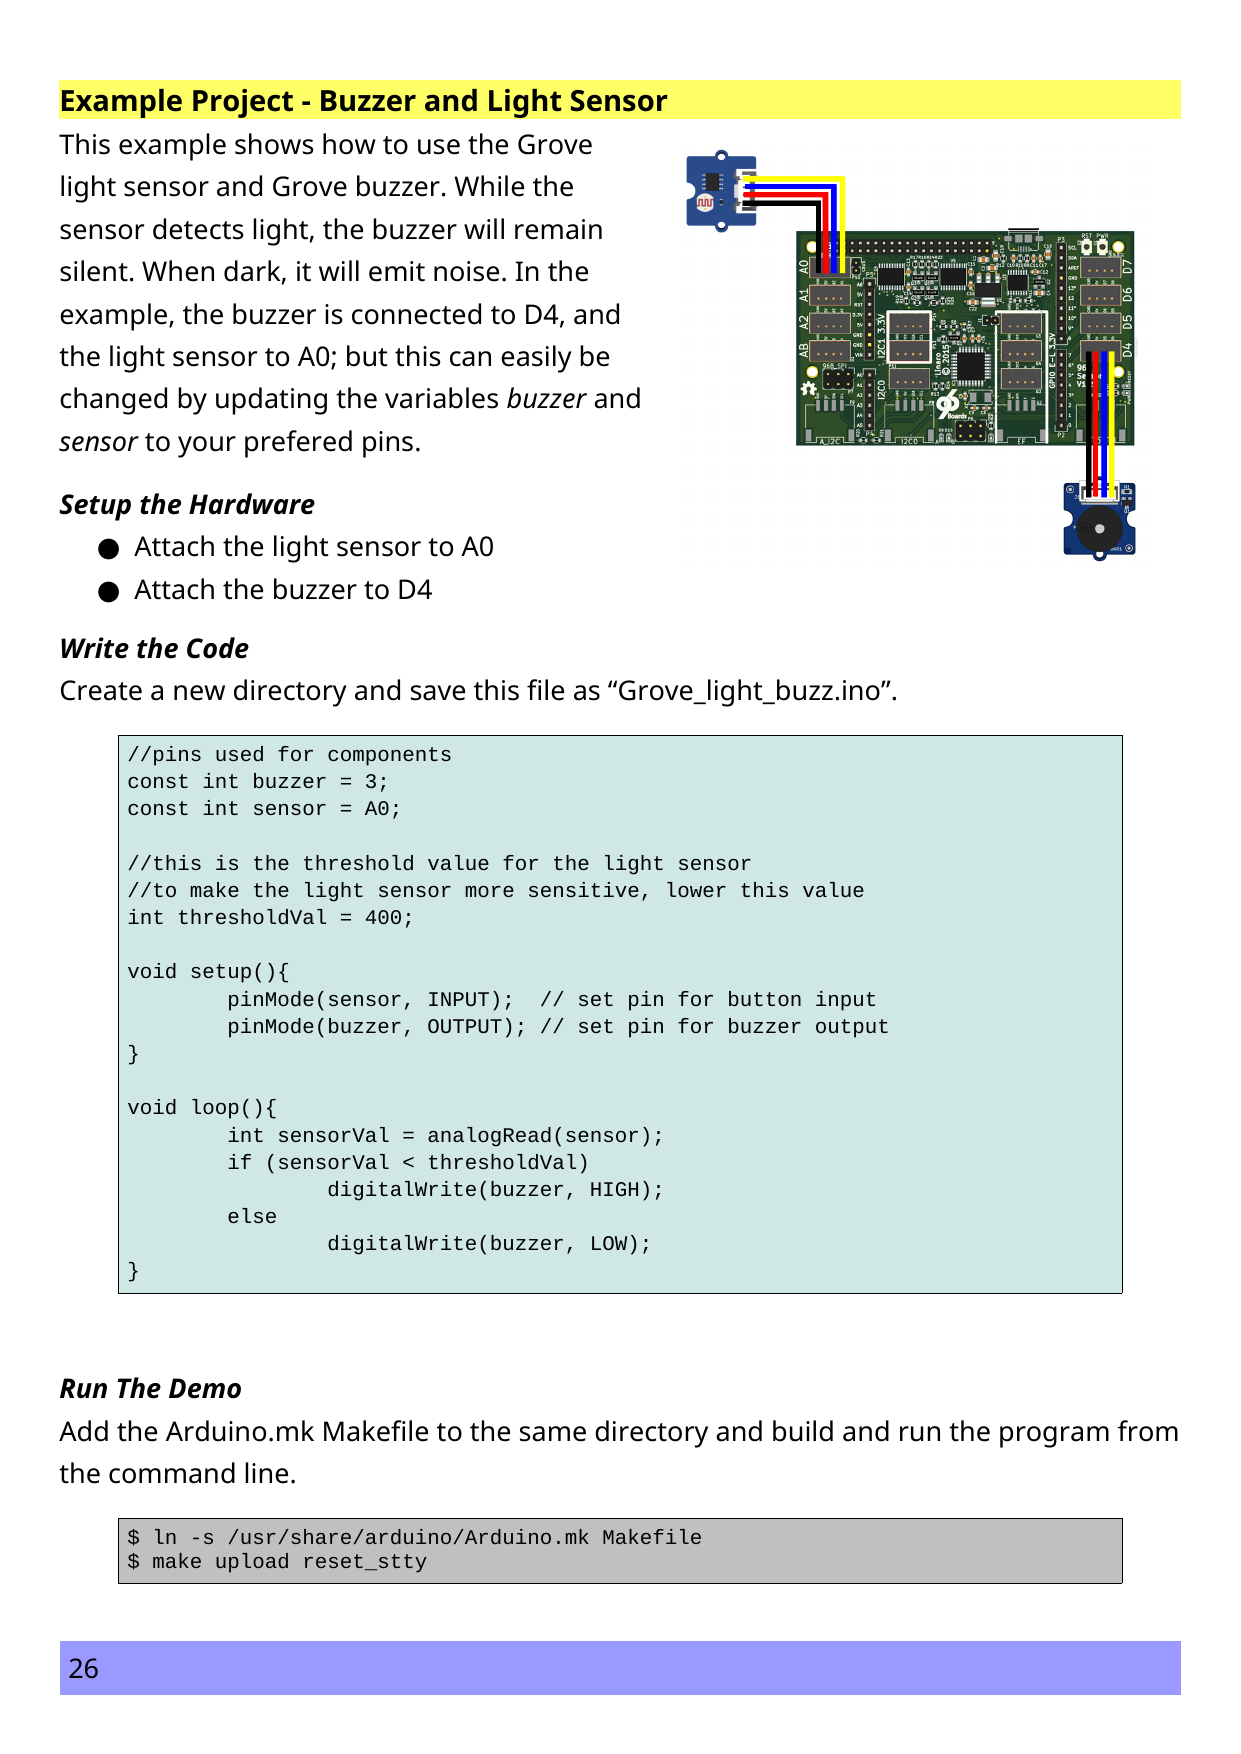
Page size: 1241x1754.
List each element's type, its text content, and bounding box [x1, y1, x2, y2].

list int sensorVal = analogRead(sensor); [119, 1116, 1122, 1143]
list digitalWrite(buzzer, LOW); [119, 1224, 1122, 1252]
list } [119, 1252, 1122, 1293]
list void loop(){ [119, 1088, 1122, 1116]
subtitle Setup the Hardware [59, 486, 673, 522]
list pinMode(buzzer, OUTPUT); // set pin for buzzer output [119, 1007, 1122, 1034]
list Attach the buzzer to D4 [97, 570, 1181, 607]
list int thresholdVal = 400; [119, 898, 1122, 925]
subtitle [1163, 486, 1181, 522]
text $ ln -s /usr/share/arduino/Arduino.mk Makefile $ make upload reset_stty [119, 1519, 1122, 1583]
list void setup(){ [119, 952, 1122, 980]
subtitle Example Project - Buzzer and Light Sensor [59, 80, 1181, 119]
list pinMode(sensor, INPUT); // set pin for button input [119, 980, 1122, 1007]
list digitalWrite(buzzer, HIGH); [119, 1170, 1122, 1197]
list const int sensor = A0; [119, 789, 1122, 817]
list //this is the threshold value for the light sensor [119, 844, 1122, 871]
list Attach the light sensor to A0 [97, 528, 673, 565]
text This example shows how to use the Grove light sensor and Grove buzzer. While the sensor detects light, the buzzer will remain silent. When dark, it will emit noise. In the example, the buzzer is connected to D4, and the light sensor to A0; but this can easily be changed by updating the variables buzzer and sensor to your prefered pins. [59, 126, 1181, 459]
text Create a new directory and save this file as “Grove_light_buzz.ino”. [59, 672, 1181, 709]
picture [673, 142, 1163, 572]
list if (sensorVal < thresholdVal) [119, 1143, 1122, 1170]
list else [119, 1197, 1122, 1224]
subtitle Run The Demo [59, 1370, 1181, 1407]
list //pins used for components [119, 736, 1122, 762]
list [1163, 528, 1181, 565]
subtitle Write the Code [59, 629, 1181, 666]
list const int buzzer = 3; [119, 762, 1122, 789]
list } [119, 1034, 1122, 1061]
list //to make the light sensor more sensitive, lower this value [119, 871, 1122, 898]
text Add the Arduino.mk Makefile to the same directory and build and run the program from the command line. [59, 1412, 1181, 1492]
